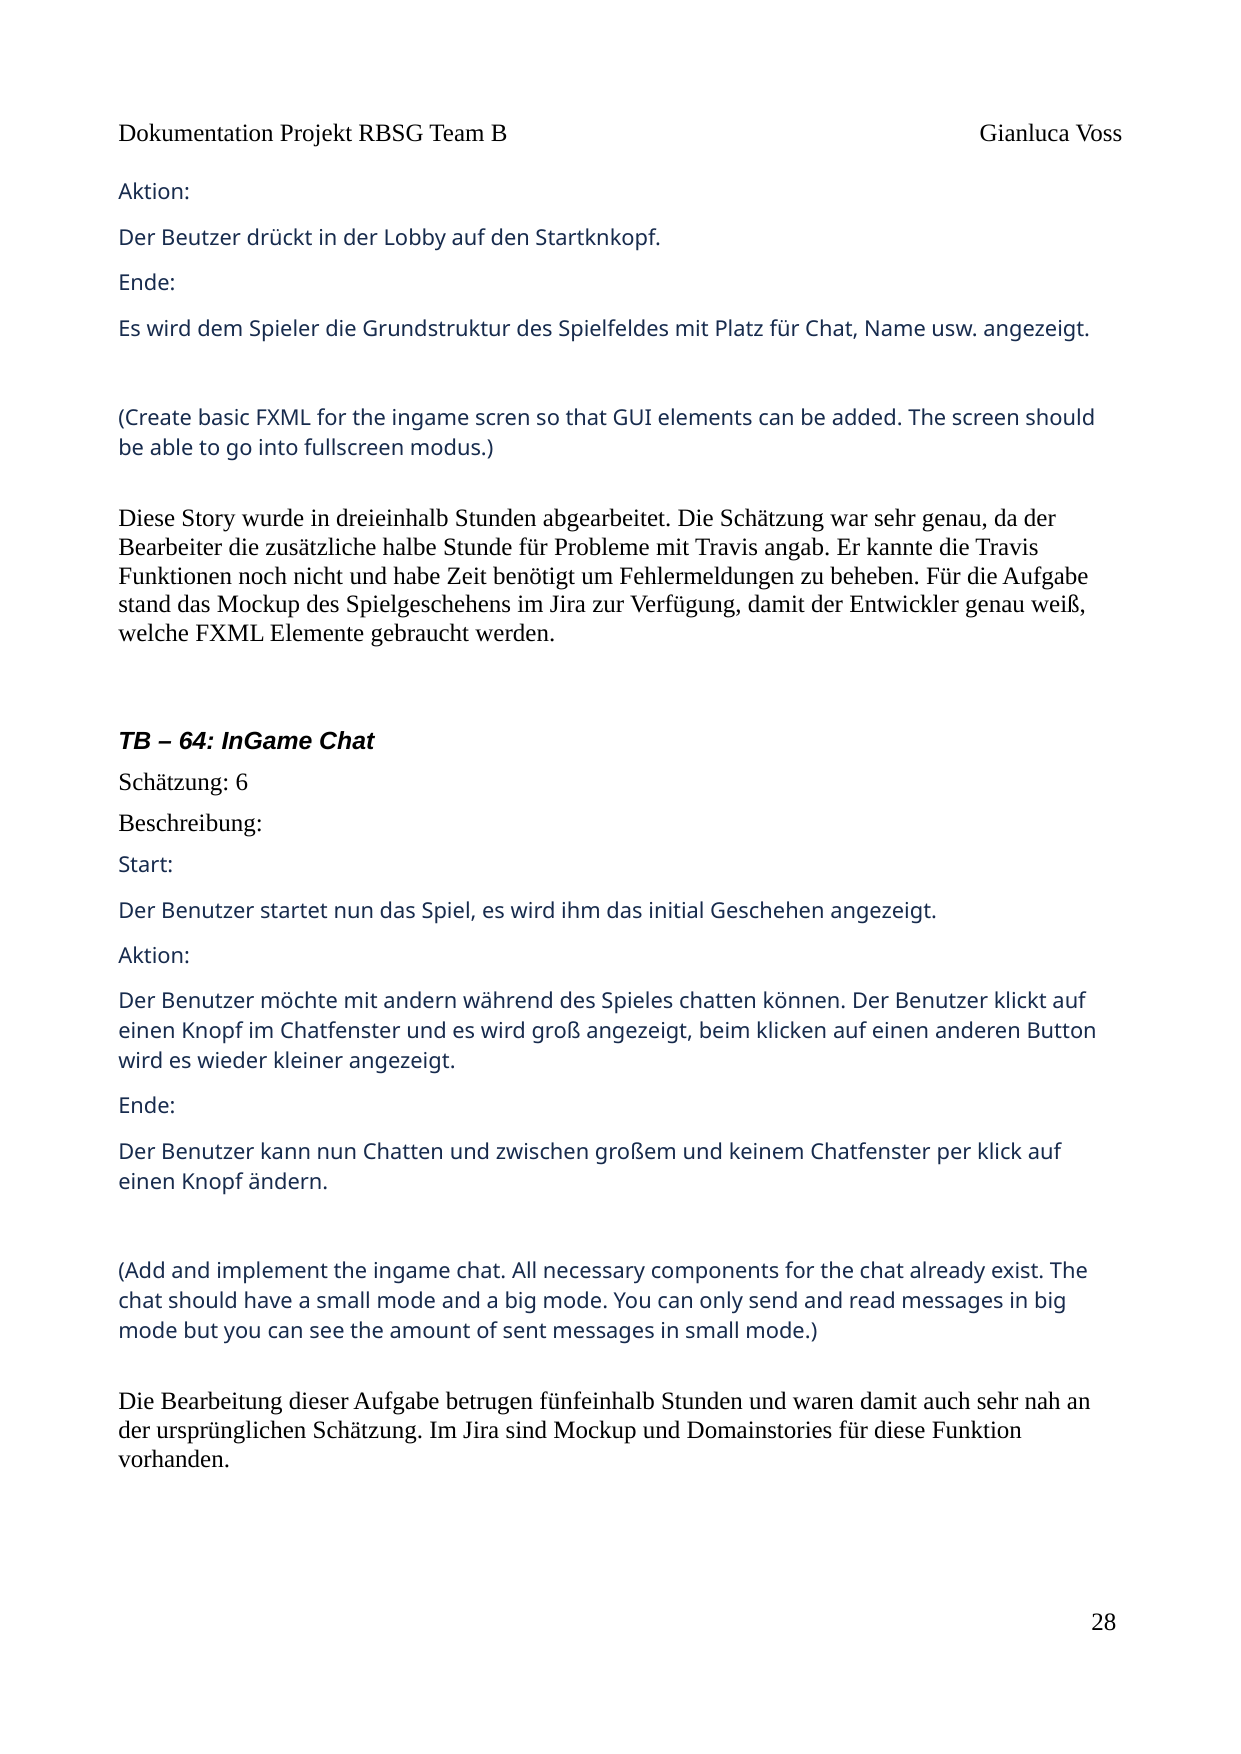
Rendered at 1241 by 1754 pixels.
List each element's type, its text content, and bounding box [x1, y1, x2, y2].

text Ende: [118, 1091, 1122, 1120]
subtitle TB – 64: InGame Chat [118, 726, 1122, 754]
text Schätzung: 6 [118, 767, 1122, 796]
text Ende: [118, 267, 1122, 297]
text Diese Story wurde in dreieinhalb Stunden abgearbeitet. Die Schätzung war sehr genau, da der Bearbeiter die zusätzliche halbe Stunde für Probleme mit Travis angab. Er kannte die Travis Funktionen noch nicht und habe Zeit benötigt um Fehlermeldungen zu beheben. Für die Aufgabe stand das Mockup des Spielgeschehens im Jira zur Verfügung, damit der Entwickler genau weiß, welche FXML Elemente gebraucht werden. [118, 503, 1122, 647]
text Aktion: [118, 176, 1122, 206]
text Der Benutzer startet nun das Spiel, es wird ihm das initial Geschehen angezeigt. [118, 895, 1122, 924]
text (Add and implement the ingame chat. All necessary components for the chat already exist. The chat should have a small mode and a big mode. You can only send and read messages in big mode but you can see the amount of sent messages in small mode.) [118, 1256, 1122, 1345]
text Der Beutzer drückt in der Lobby auf den Startknkopf. [118, 222, 1122, 252]
text Aktion: [118, 940, 1122, 970]
text (Create basic FXML for the ingame scren so that GUI elements can be added. The screen should be able to go into fullscreen modus.) [118, 402, 1122, 462]
text Die Bearbeitung dieser Aufgabe betrugen fünfeinhalb Stunden und waren damit auch sehr nah an der ursprünglichen Schätzung. Im Jira sind Mockup und Domainstories für diese Funktion vorhanden. [118, 1386, 1122, 1472]
text Beschreibung: [118, 808, 1122, 837]
text Start: [118, 849, 1122, 879]
text Der Benutzer kann nun Chatten und zwischen großem und keinem Chatfenster per klick auf einen Knopf ändern. [118, 1136, 1122, 1196]
text Es wird dem Spieler die Grundstruktur des Spielfeldes mit Platz für Chat, Name usw. angezeigt. [118, 313, 1122, 342]
text Der Benutzer möchte mit andern während des Spieles chatten können. Der Benutzer klickt auf einen Knopf im Chatfenster und es wird groß angezeigt, beim klicken auf einen anderen Button wird es wieder kleiner angezeigt. [118, 986, 1122, 1075]
